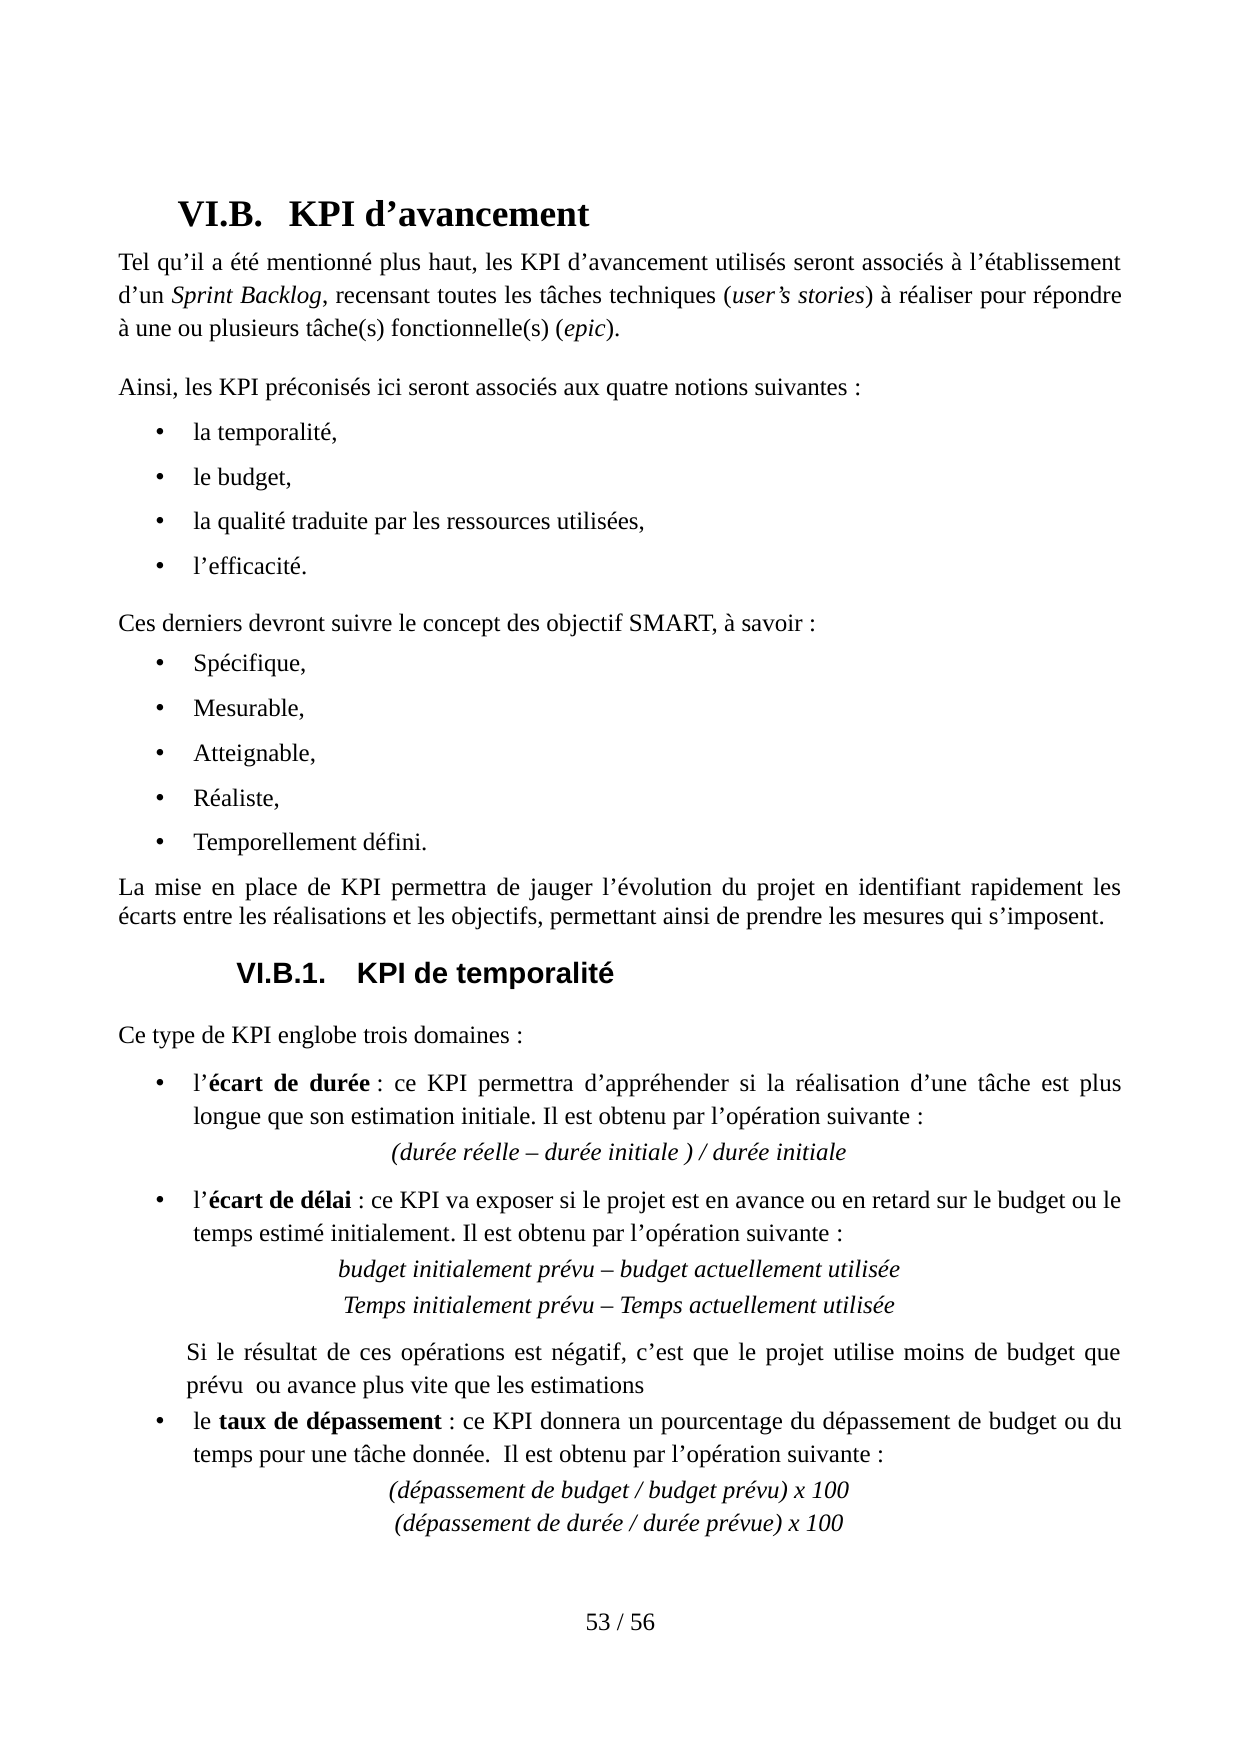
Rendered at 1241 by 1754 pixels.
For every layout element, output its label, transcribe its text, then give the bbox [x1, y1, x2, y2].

text Ces derniers devront suivre le concept des objectif SMART, à savoir : [118, 608, 1122, 637]
subtitle KPI d’avancement [118, 191, 1122, 234]
list Temporellement défini. [156, 827, 1122, 856]
text (durée réelle – durée initiale ) / durée initiale [118, 1137, 1122, 1166]
text La mise en place de KPI permettra de jauger l’évolution du projet en identifiant rapidement les écarts entre les réalisations et les objectifs, permettant ainsi de prendre les mesures qui s’imposent. [118, 872, 1122, 930]
list l’écart de durée : ce KPI permettra d’appréhender si la réalisation d’une tâche est plus longue que son estimation initiale. Il est obtenu par l’opération suivante : [156, 1068, 1122, 1130]
list Spécifique, [156, 648, 1122, 677]
text (dépassement de durée / durée prévue) x 100 [118, 1508, 1122, 1537]
list l’efficacité. [156, 551, 1122, 580]
text (dépassement de budget / budget prévu) x 100 [118, 1475, 1122, 1504]
list la qualité traduite par les ressources utilisées, [156, 506, 1122, 535]
subtitle KPI de temporalité [118, 956, 1122, 990]
text Temps initialement prévu – Temps actuellement utilisée [118, 1290, 1122, 1318]
text Si le résultat de ces opérations est négatif, c’est que le projet utilise moins de budget que prévu ou avance plus vite que les estimations [186, 1337, 1122, 1399]
list le taux de dépassement : ce KPI donnera un pourcentage du dépassement de budget ou du temps pour une tâche donnée. Il est obtenu par l’opération suivante : [156, 1406, 1122, 1468]
list Réaliste, [156, 783, 1122, 811]
text Ce type de KPI englobe trois domaines : [118, 1020, 1122, 1049]
list le budget, [156, 462, 1122, 490]
text Tel qu’il a été mentionné plus haut, les KPI d’avancement utilisés seront associés à l’établissement d’un Sprint Backlog, recensant toutes les tâches techniques (user’s stories) à réaliser pour répondre à une ou plusieurs tâche(s) fonctionnelle(s) (epic). [118, 247, 1122, 341]
text Ainsi, les KPI préconisés ici seront associés aux quatre notions suivantes : [118, 372, 1122, 401]
list Atteignable, [156, 738, 1122, 767]
list Mesurable, [156, 693, 1122, 722]
text budget initialement prévu – budget actuellement utilisée [118, 1254, 1122, 1282]
list l’écart de délai : ce KPI va exposer si le projet est en avance ou en retard sur le budget ou le temps estimé initialement. Il est obtenu par l’opération suivante : [156, 1185, 1122, 1247]
list la temporalité, [156, 417, 1122, 446]
